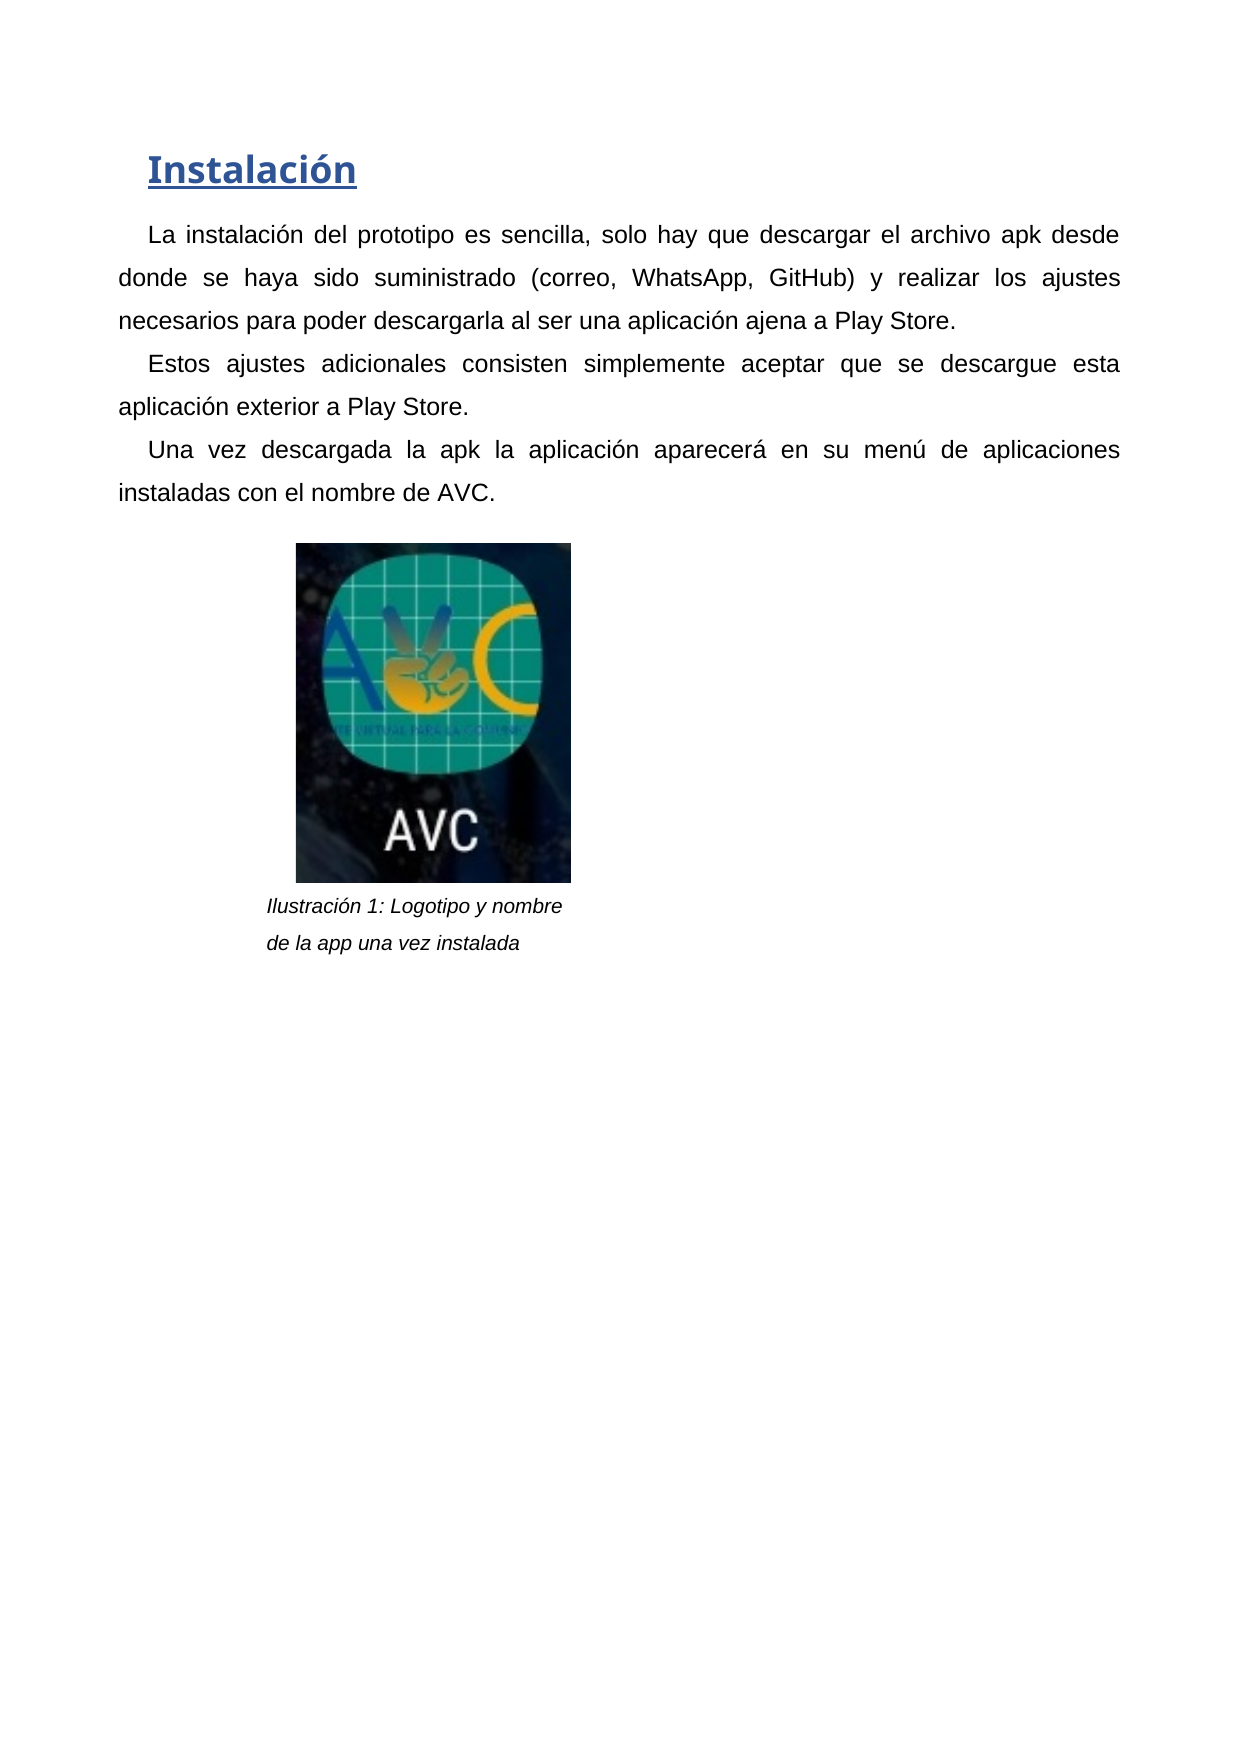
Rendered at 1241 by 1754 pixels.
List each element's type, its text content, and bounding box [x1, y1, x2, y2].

text [266, 954, 586, 1020]
text La instalación del prototipo es sencilla, solo hay que descargar el archivo apk desde donde se haya sido suministrado (correo, WhatsApp, GitHub) y realizar los ajustes necesarios para poder descargarla al ser una aplicación ajena a Play Store. [118, 220, 1122, 335]
text Una vez descargada la apk la aplicación aparecerá en su menú de aplicaciones instaladas con el nombre de AVC. [118, 435, 1122, 507]
text Estos ajustes adicionales consisten simplemente aceptar que se descargue esta aplicación exterior a Play Store. [118, 349, 1122, 421]
text Ilustración 1: Logotipo y nombre de la app una vez instalada [266, 524, 586, 954]
text [266, 512, 586, 524]
subtitle Instalación [118, 143, 1122, 194]
